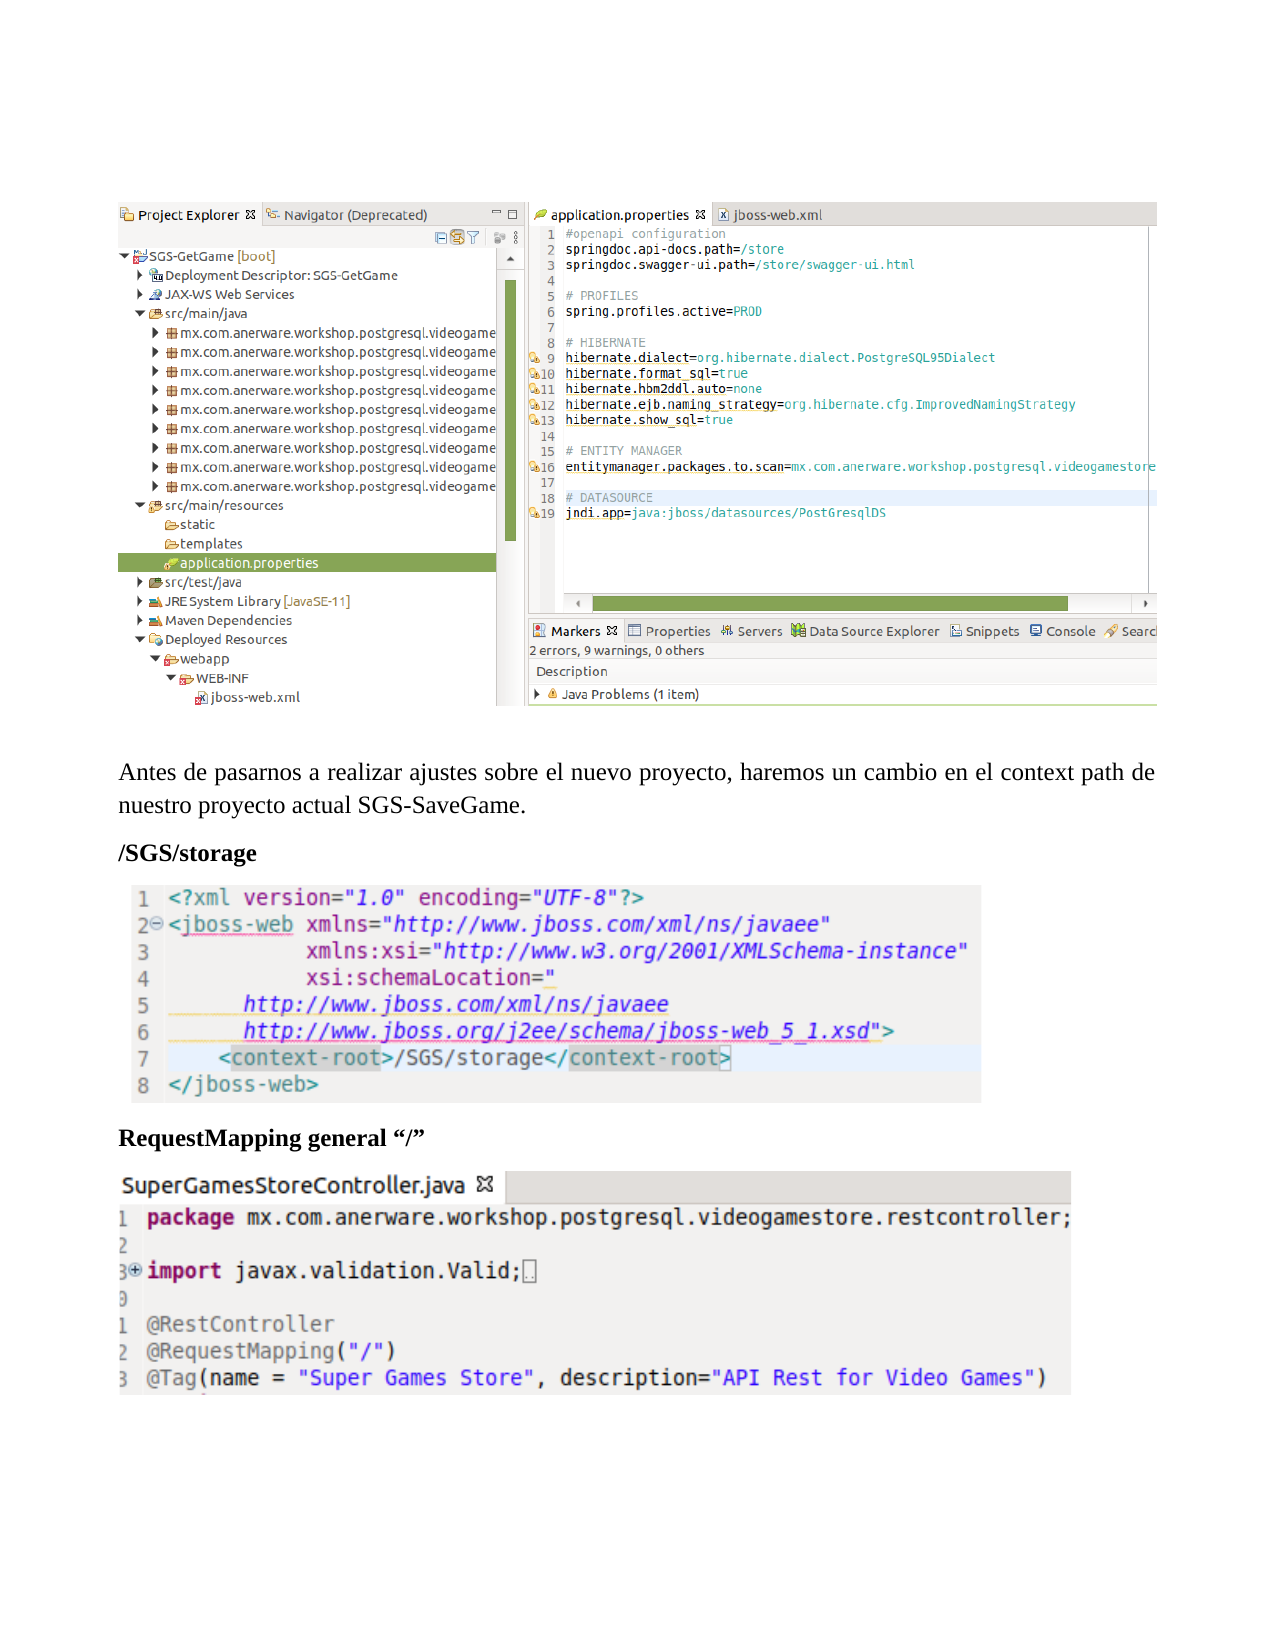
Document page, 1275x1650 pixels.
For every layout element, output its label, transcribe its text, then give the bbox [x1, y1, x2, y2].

text RequestMapping general “/” [118, 1123, 1157, 1152]
text /SGS/storage [118, 838, 1157, 867]
picture [118, 202, 1157, 706]
picture [131, 885, 982, 1103]
text Antes de pasarnos a realizar ajustes sobre el nuevo proyecto, haremos un cambio en el context path de nuestro proyecto actual SGS-SaveGame. [118, 757, 1157, 819]
picture [119, 1171, 1072, 1395]
